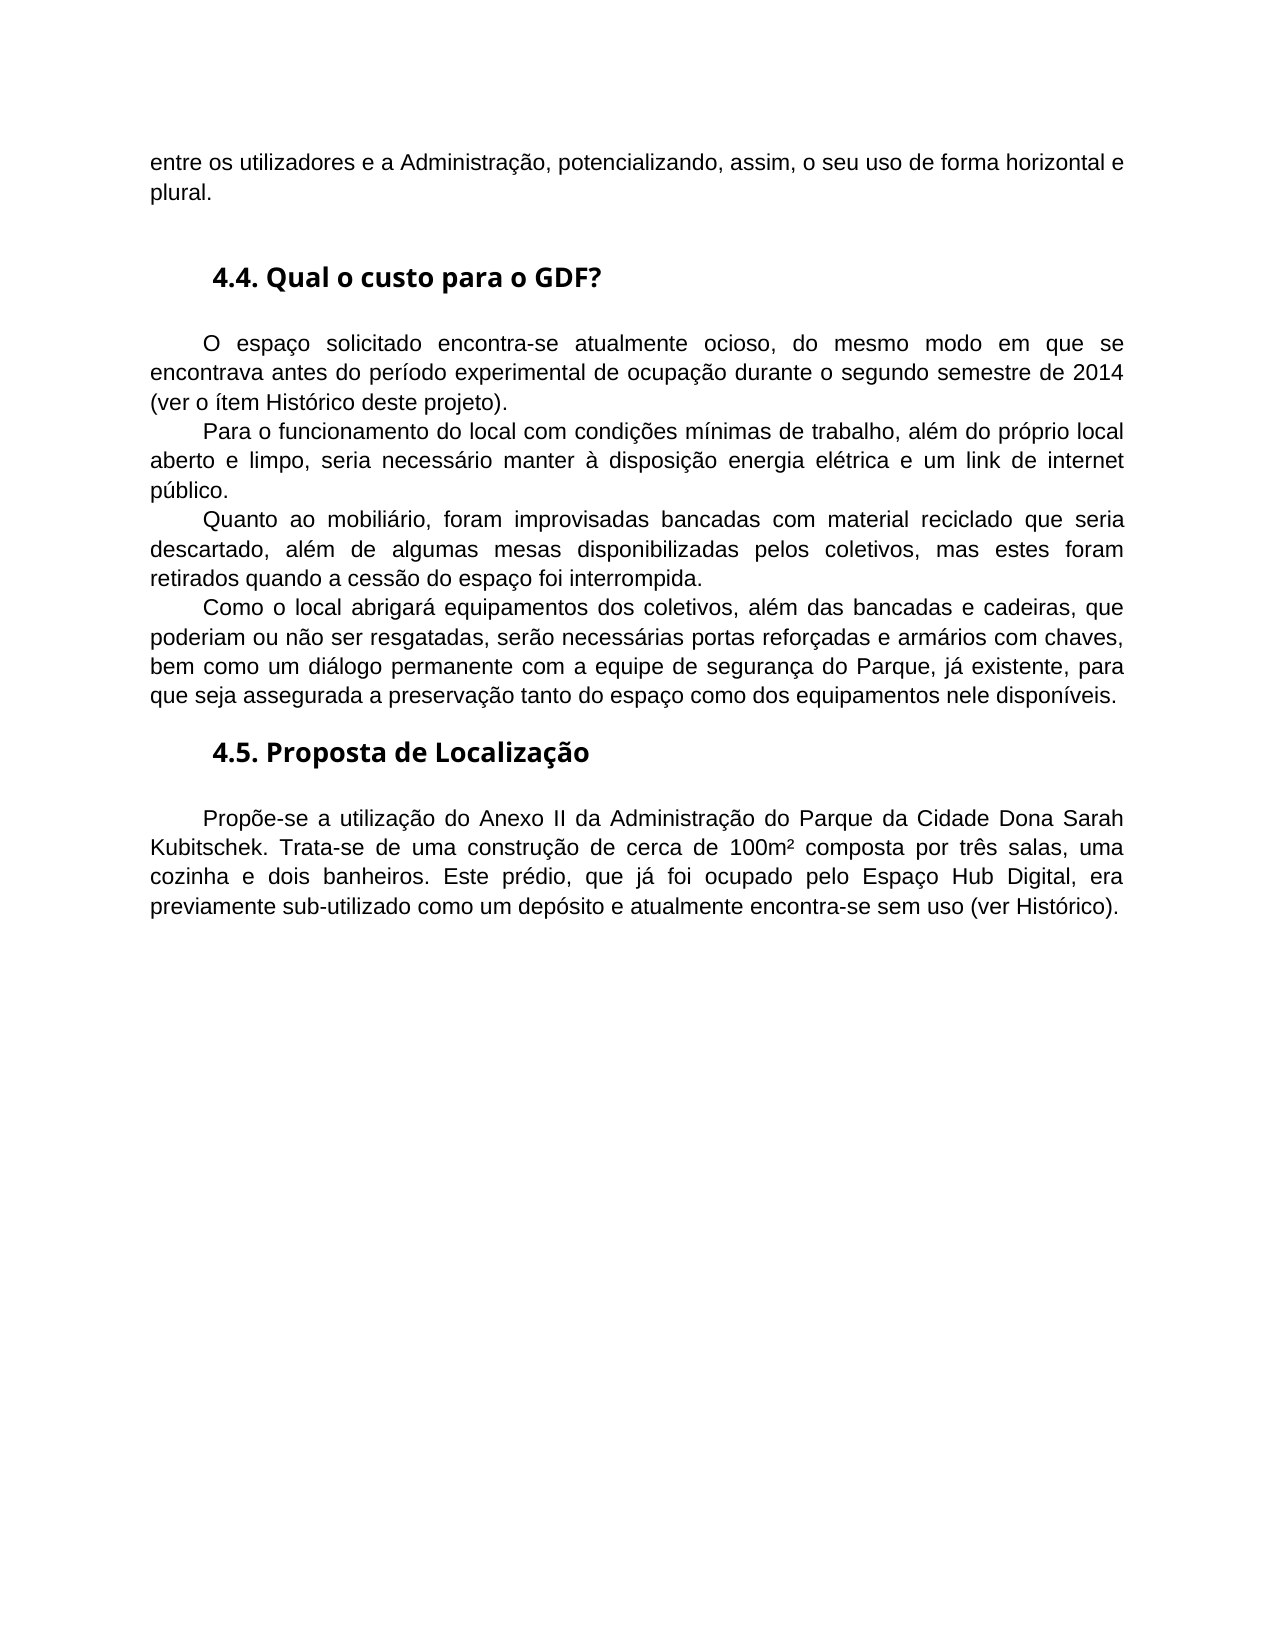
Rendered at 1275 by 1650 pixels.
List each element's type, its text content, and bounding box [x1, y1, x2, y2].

text Propõe-se a utilização do Anexo II da Administração do Parque da Cidade Dona Sarah Kubitschek. Trata-se de uma construção de cerca de 100m² composta por três salas, uma cozinha e dois banheiros. Este prédio, que já foi ocupado pelo Espaço Hub Digital, era previamente sub-utilizado como um depósito e atualmente encontra-se sem uso (ver Histórico). [150, 805, 1125, 919]
text O espaço solicitado encontra-se atualmente ocioso, do mesmo modo em que se encontrava antes do período experimental de ocupação durante o segundo semestre de 2014 (ver o ítem Histórico deste projeto). [150, 331, 1125, 415]
subtitle 4.4. Qual o custo para o GDF? [150, 259, 1125, 296]
text Como o local abrigará equipamentos dos coletivos, além das bancadas e cadeiras, que poderiam ou não ser resgatadas, serão necessárias portas reforçadas e armários com chaves, bem como um diálogo permanente com a equipe de segurança do Parque, já existente, para que seja assegurada a preservação tanto do espaço como dos equipamentos nele disponíveis. [150, 595, 1125, 709]
subtitle 4.5. Proposta de Localização [150, 733, 1125, 770]
text entre os utilizadores e a Administração, potencializando, assim, o seu uso de forma horizontal e plural. [150, 150, 1125, 205]
text Para o funcionamento do local com condições mínimas de trabalho, além do próprio local aberto e limpo, seria necessário manter à disposição energia elétrica e um link de internet público. [150, 419, 1125, 503]
text Quanto ao mobiliário, foram improvisadas bancadas com material reciclado que seria descartado, além de algumas mesas disponibilizadas pelos coletivos, mas estes foram retirados quando a cessão do espaço foi interrompida. [150, 507, 1125, 591]
